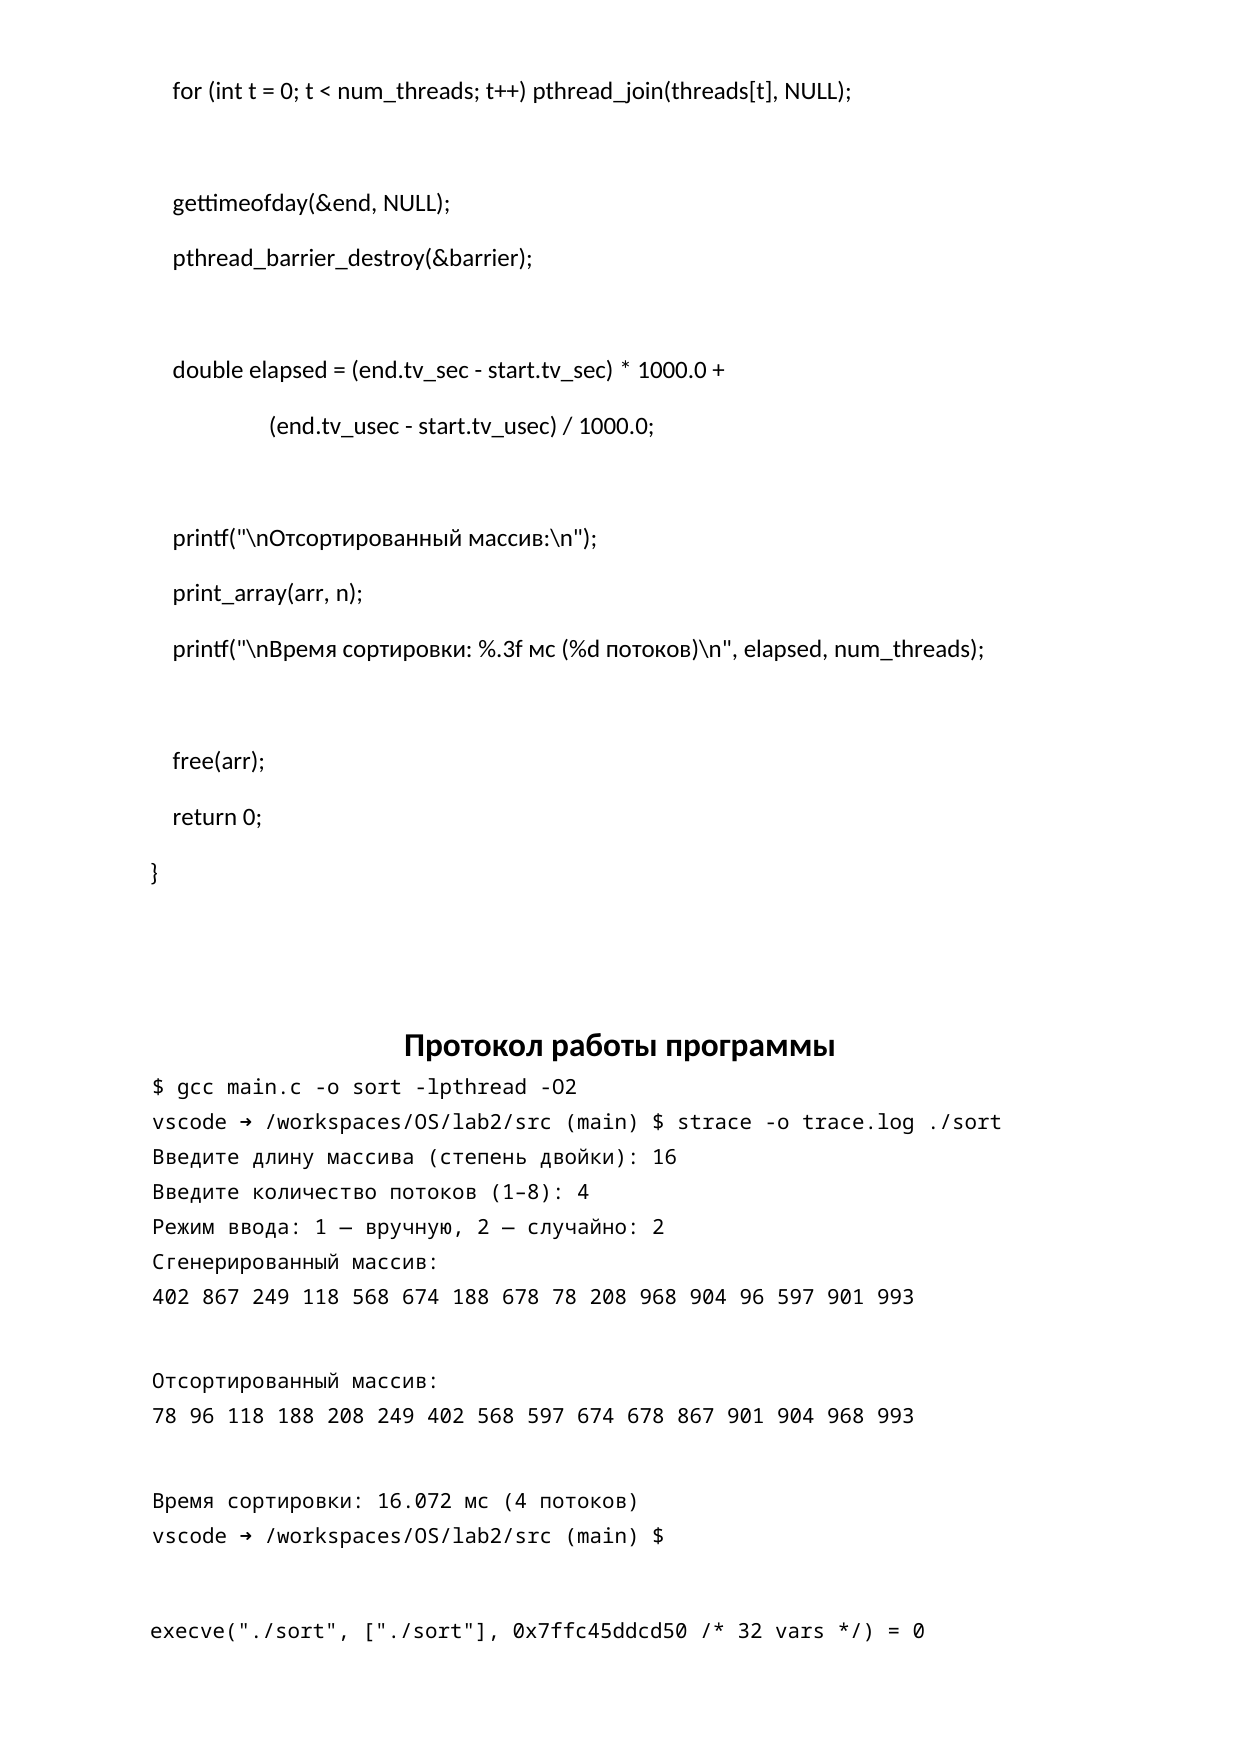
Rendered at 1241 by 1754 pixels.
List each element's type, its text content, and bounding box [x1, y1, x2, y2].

text Режим ввода: 1 — вручную, 2 — случайно: 2 [93, 1223, 268, 1238]
text vscode ➜ /workspaces/OS/lab2/src (main) $ strace -o trace.log ./sort [342, 1118, 911, 1133]
text Введите длину массива (степень двойки): 16 [549, 1153, 1147, 1168]
text Введите количество потоков (1–8): 4 [93, 1188, 193, 1203]
text Режим ввода: 1 — вручную, 2 — случайно: 2 [274, 1223, 379, 1238]
text Режим ввода: 1 — вручную, 2 — случайно: 2 [433, 1223, 557, 1238]
text gettimeofday(&end, NULL); [150, 187, 1147, 217]
text Режим ввода: 1 — вручную, 2 — случайно: 2 [558, 1223, 1147, 1238]
text double elapsed = (end.tv_sec - start.tv_sec) * 1000.0 + [150, 354, 1147, 385]
text Введите длину массива (степень двойки): 16 [199, 1153, 256, 1168]
text printf("\nОтсортированный массив:\n"); [150, 522, 1147, 552]
text vscode ➜ /workspaces/OS/lab2/src (main) $ [633, 1532, 1147, 1546]
text (end.tv_usec - start.tv_usec) / 1000.0; [150, 410, 1147, 441]
text Введите количество потоков (1–8): 4 [199, 1188, 1147, 1203]
text printf("\nВремя сортировки: %.3f мс (%d потоков)\n", elapsed, num_threads); [150, 633, 1147, 664]
text Время сортировки: 16.072 мс (4 потоков) [292, 1497, 509, 1511]
text } [150, 857, 1147, 887]
text Отсортированный массив: [205, 1378, 241, 1392]
text Отсортированный массив: [242, 1378, 1147, 1392]
text vscode ➜ /workspaces/OS/lab2/src (main) $ strace -o trace.log ./sort [93, 1118, 341, 1133]
text $ gcc main.c -o sort -lpthread -O2 [442, 1083, 1147, 1098]
text print_array(arr, n); [150, 577, 1147, 608]
text Время сортировки: 16.072 мс (4 потоков) [633, 1497, 1147, 1511]
text $ gcc main.c -o sort -lpthread -O2 [187, 1083, 441, 1098]
text 78 96 118 188 208 249 402 568 597 674 678 867 901 904 968 993 [93, 1413, 1147, 1427]
text Отсортированный массив: [93, 1378, 204, 1392]
text free(arr); [150, 745, 1147, 776]
text Время сортировки: 16.072 мс (4 потоков) [93, 1497, 166, 1511]
text vscode ➜ /workspaces/OS/lab2/src (main) $ [93, 1532, 341, 1546]
text Протокол работы программы [93, 1024, 1147, 1065]
text Время сортировки: 16.072 мс (4 потоков) [508, 1497, 633, 1511]
text for (int t = 0; t < num_threads; t++) pthread_join(threads[t], NULL); [150, 75, 1147, 106]
text Введите длину массива (степень двойки): 16 [93, 1153, 193, 1168]
text return 0; [150, 801, 1147, 831]
text $ gcc main.c -o sort -lpthread -O2 [93, 1083, 186, 1098]
text vscode ➜ /workspaces/OS/lab2/src (main) $ [570, 1532, 633, 1546]
text pthread_barrier_destroy(&barrier); [150, 242, 1147, 273]
text vscode ➜ /workspaces/OS/lab2/src (main) $ [342, 1532, 571, 1546]
text Сгенерированный массив: [93, 1258, 216, 1273]
text execve("./sort", ["./sort"], 0x7ffc45ddcd50 /* 32 vars */) = 0 [75, 1616, 1147, 1645]
text Время сортировки: 16.072 мс (4 потоков) [167, 1497, 254, 1511]
text 402 867 249 118 568 674 188 678 78 208 968 904 96 597 901 993 [93, 1293, 1147, 1308]
text Сгенерированный массив: [242, 1258, 1147, 1273]
text Введите длину массива (степень двойки): 16 [308, 1153, 543, 1168]
text vscode ➜ /workspaces/OS/lab2/src (main) $ strace -o trace.log ./sort [912, 1118, 1147, 1133]
